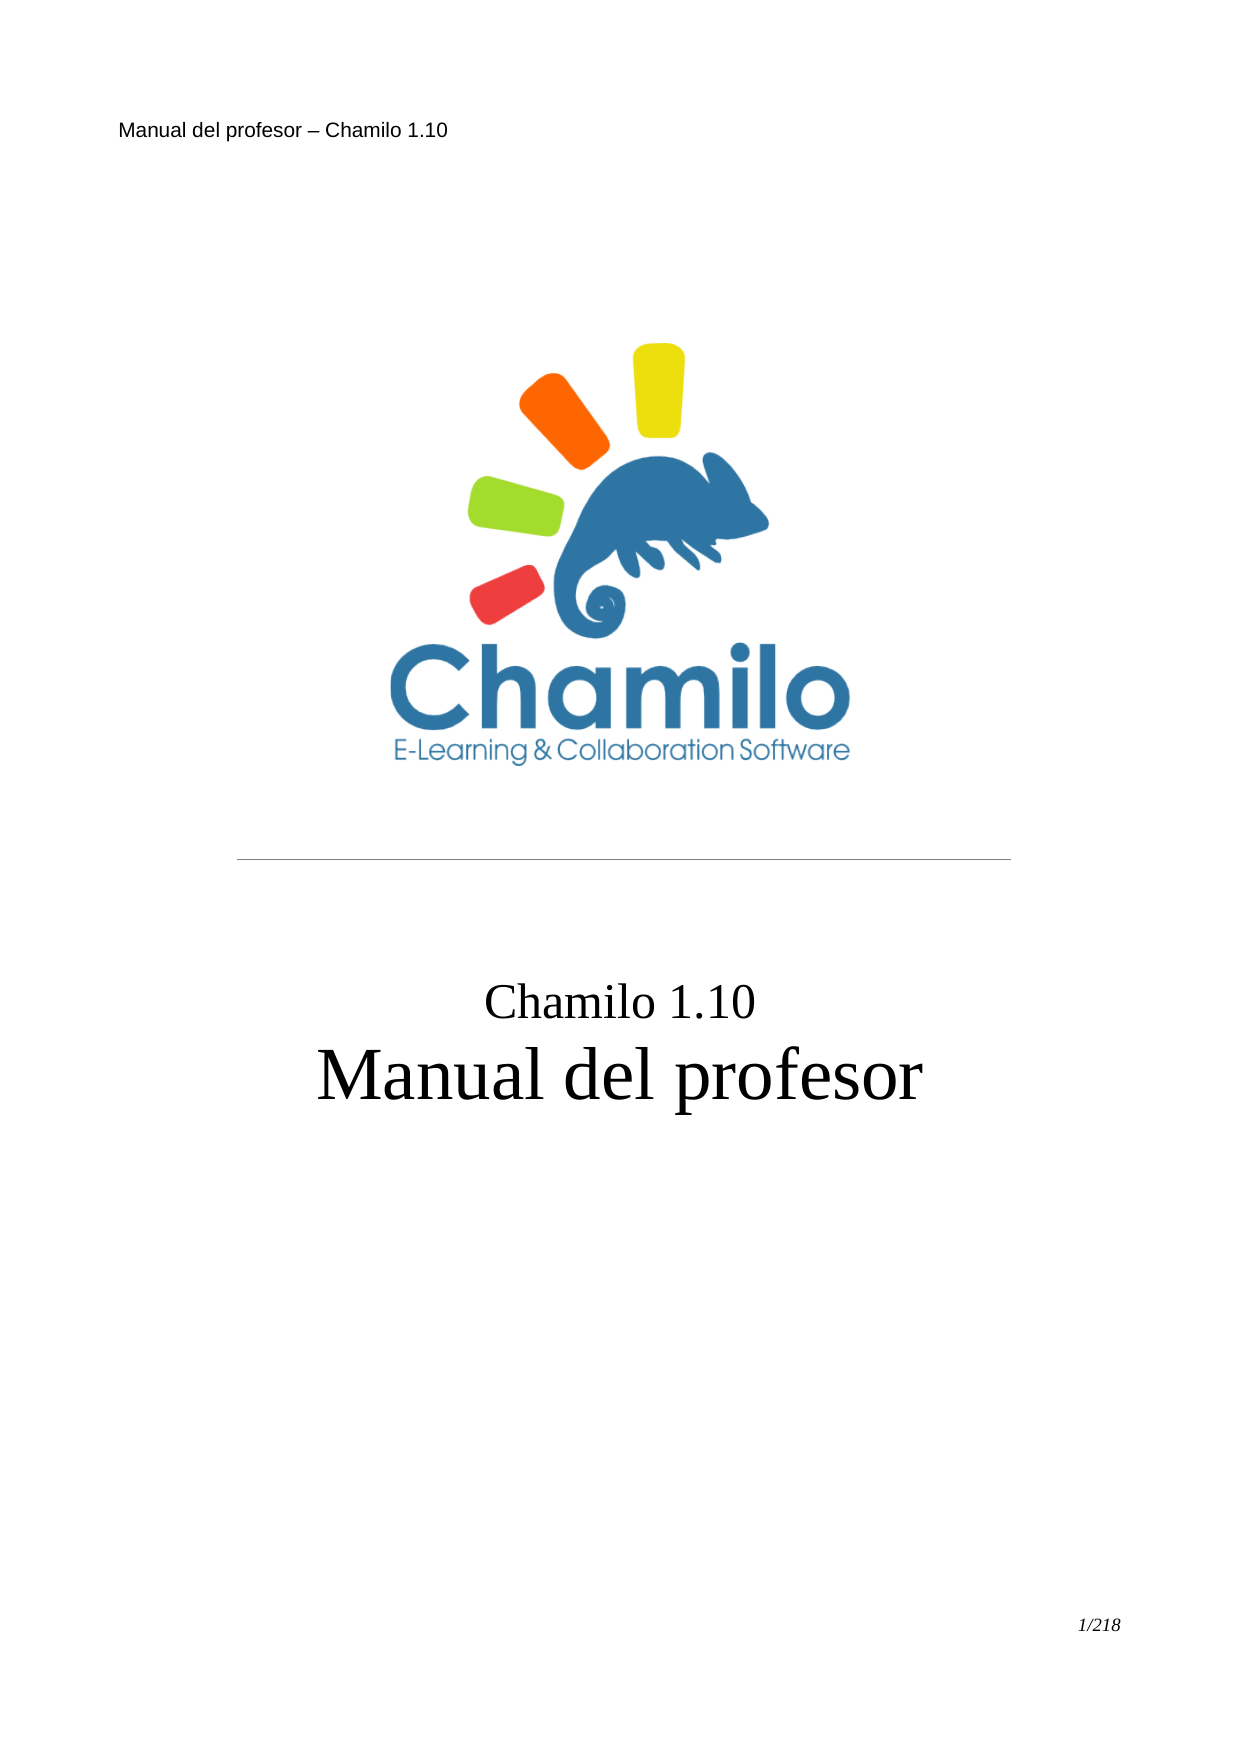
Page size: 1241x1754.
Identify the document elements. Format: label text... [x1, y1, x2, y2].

picture [390, 343, 850, 766]
text Manual del profesor [118, 1029, 1122, 1116]
text Chamilo 1.10 [118, 972, 1122, 1029]
